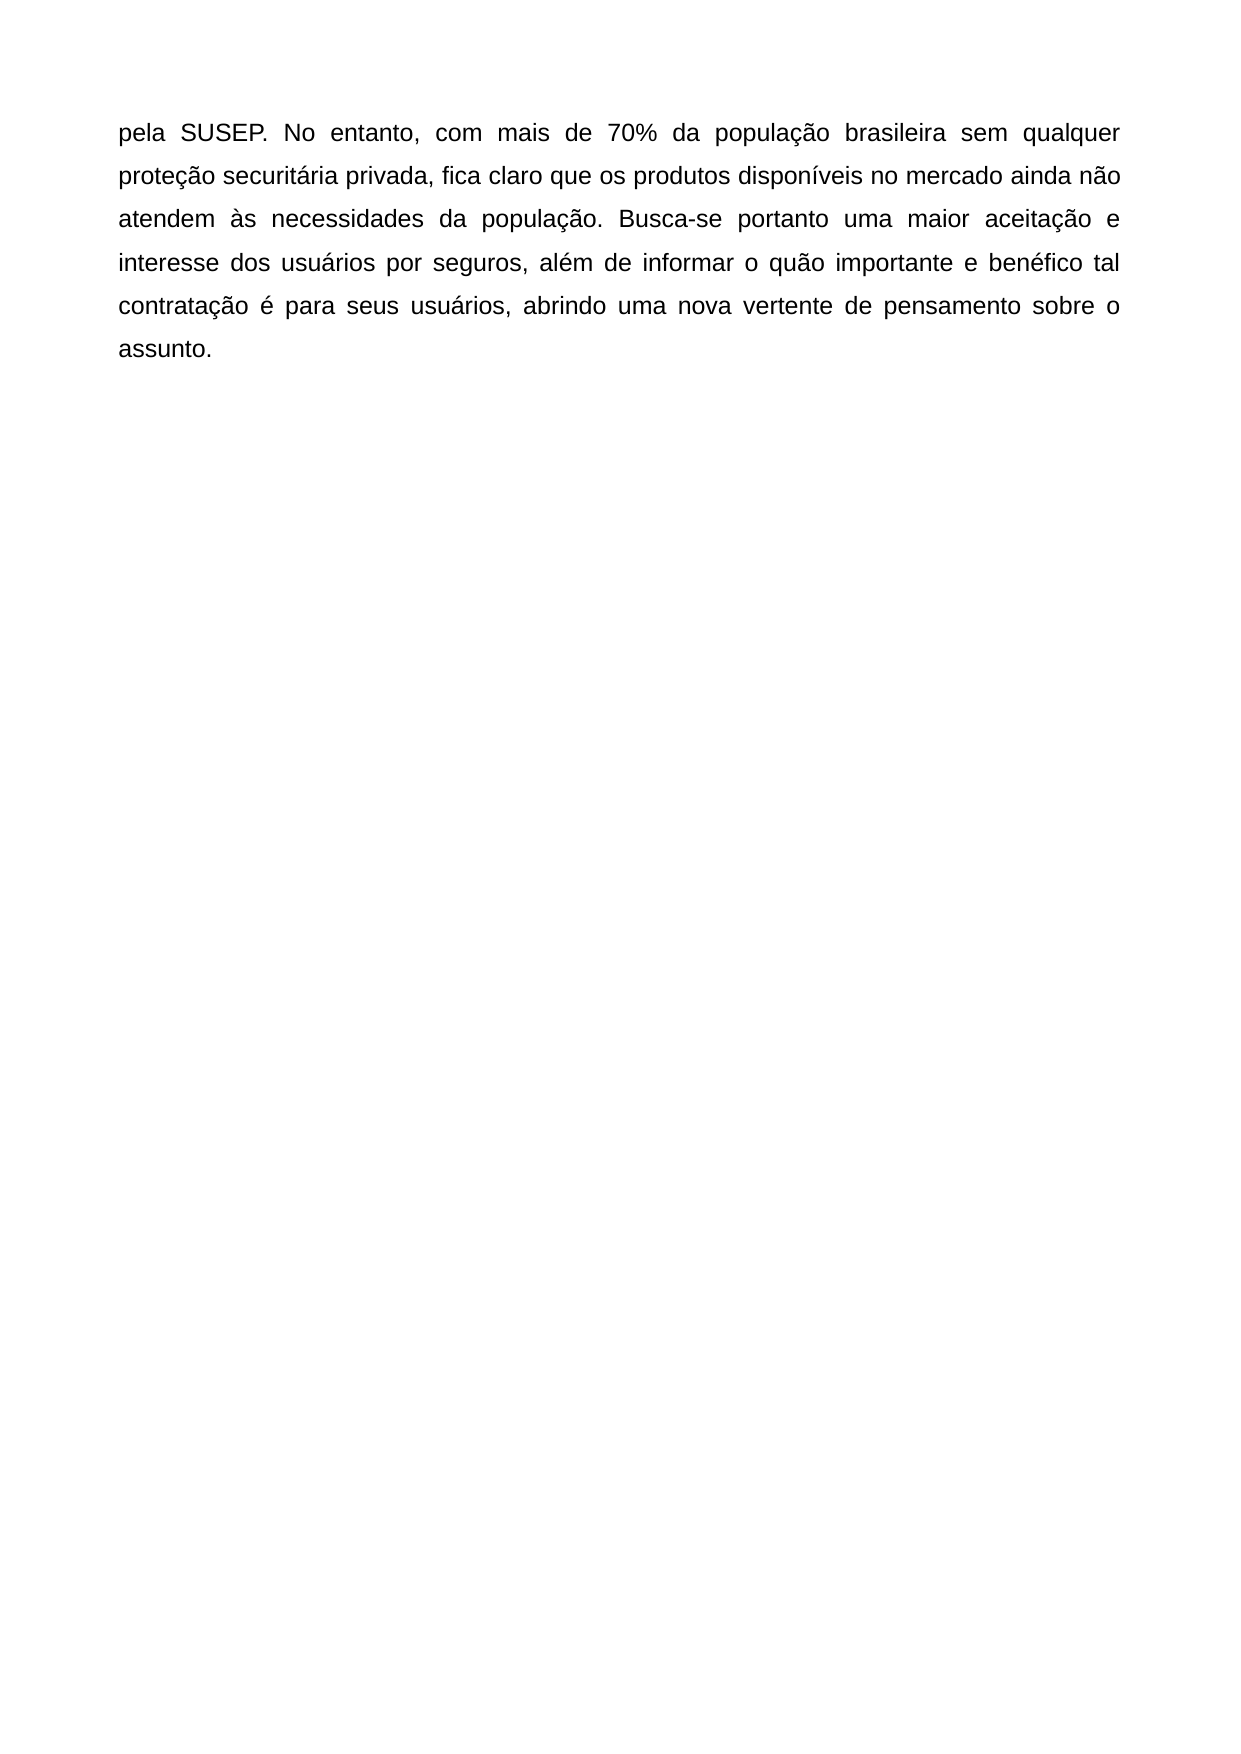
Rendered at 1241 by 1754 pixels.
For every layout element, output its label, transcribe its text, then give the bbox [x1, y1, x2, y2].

text pela SUSEP. No entanto, com mais de 70% da população brasileira sem qualquer proteção securitária privada, fica claro que os produtos disponíveis no mercado ainda não atendem às necessidades da população. Busca-se portanto uma maior aceitação e interesse dos usuários por seguros, além de informar o quão importante e benéfico tal contratação é para seus usuários, abrindo uma nova vertente de pensamento sobre o assunto. [118, 118, 1122, 362]
